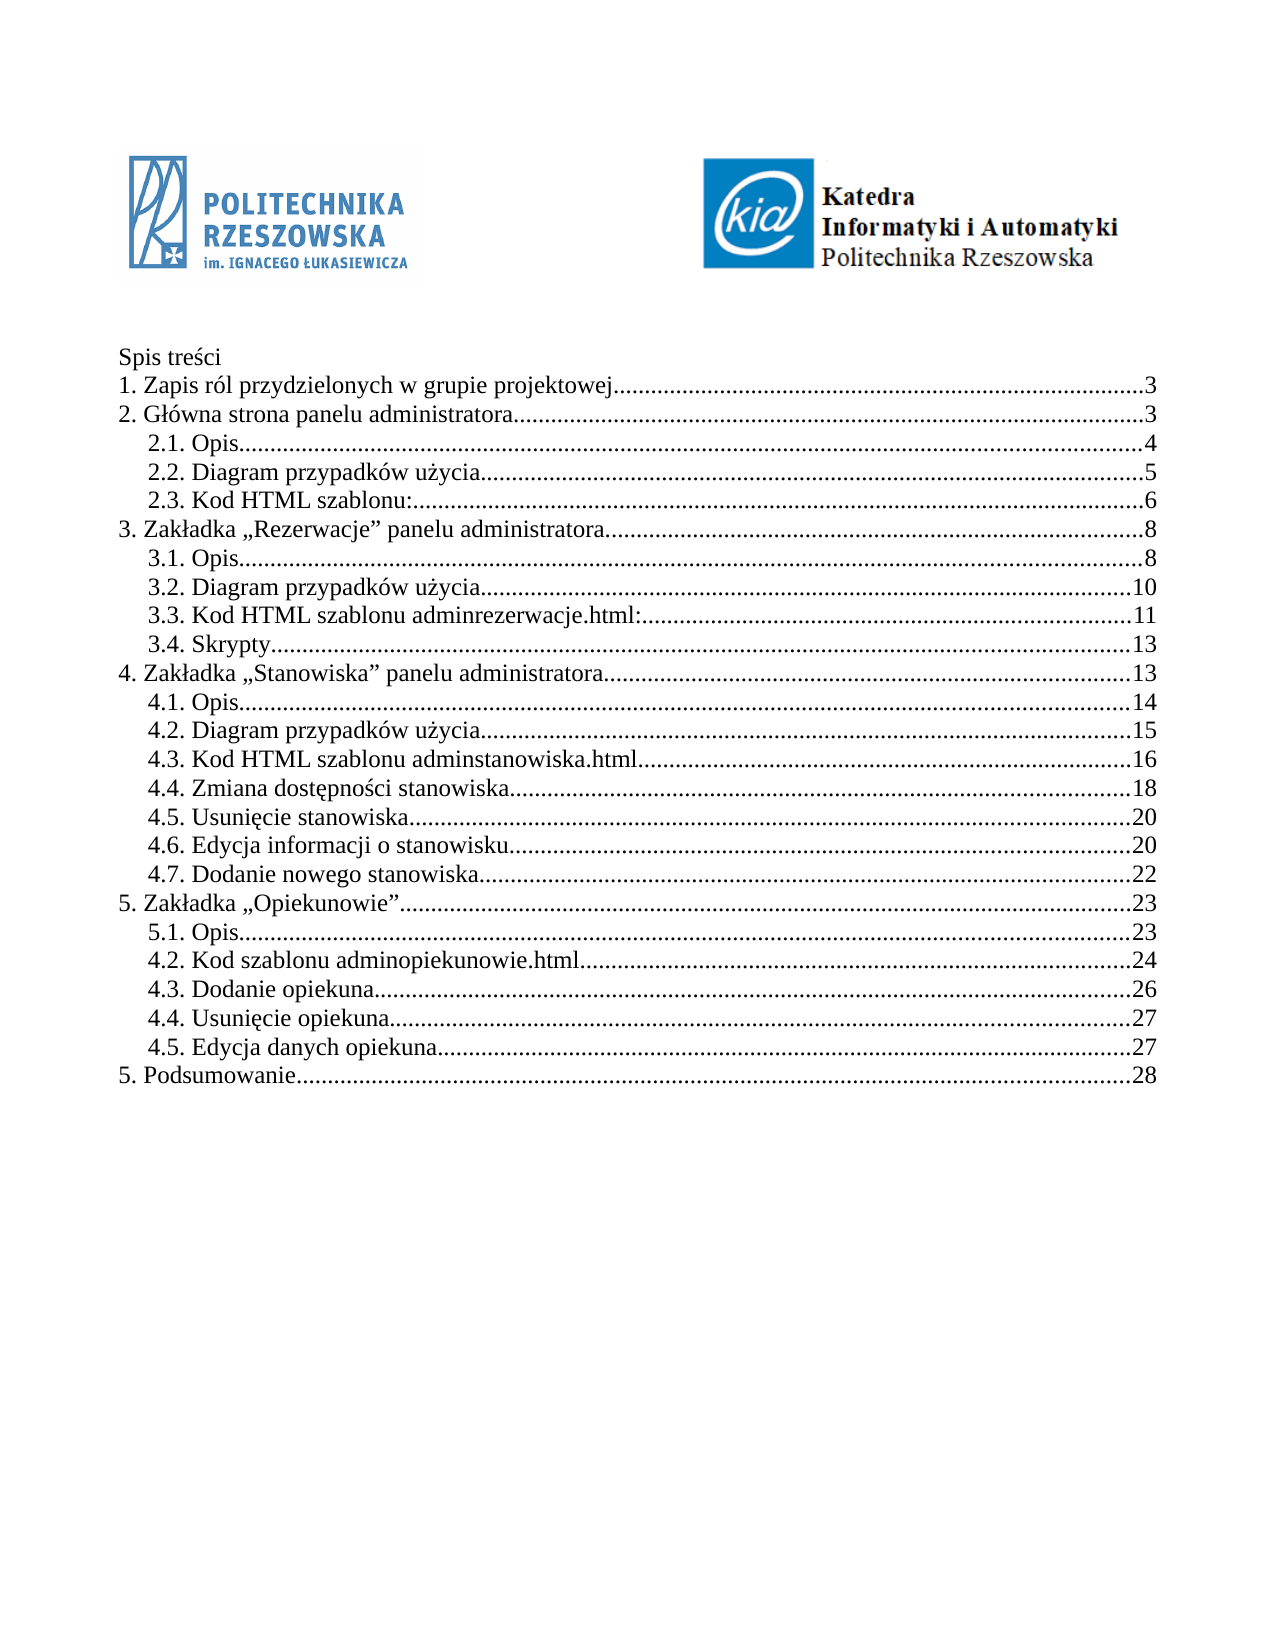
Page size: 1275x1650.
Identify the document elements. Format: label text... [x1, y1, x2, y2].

text 5. Zakładka „Opiekunowie”. 23 [118, 888, 1157, 917]
text 3.2. Diagram przypadków użycia. 10 [148, 572, 1157, 601]
text 4.5. Usunięcie stanowiska. 20 [148, 802, 1157, 831]
picture [685, 143, 1147, 286]
text 3. Zakładka „Rezerwacje” panelu administratora. 8 [118, 514, 1157, 543]
text 3.3. Kod HTML szablonu adminrezerwacje.html: 11 [148, 601, 1157, 629]
text 1. Zapis ról przydzielonych w grupie projektowej. 3 [118, 371, 1157, 399]
text 2. Główna strona panelu administratora. 3 [118, 399, 1157, 428]
text 4.5. Edycja danych opiekuna. 27 [148, 1032, 1157, 1061]
picture [118, 147, 423, 284]
text 4.3. Kod HTML szablonu adminstanowiska.html. 16 [148, 744, 1157, 773]
text 2.2. Diagram przypadków użycia. 5 [148, 457, 1157, 486]
text 2.3. Kod HTML szablonu: 6 [148, 486, 1157, 514]
text 3.4. Skrypty 13 [148, 629, 1157, 658]
text 4.6. Edycja informacji o stanowisku. 20 [148, 831, 1157, 859]
text 4.3. Dodanie opiekuna. 26 [148, 974, 1157, 1003]
text 4. Zakładka „Stanowiska” panelu administratora. 13 [118, 658, 1157, 687]
text 5.1. Opis. 23 [148, 917, 1157, 946]
text Spis treści [118, 342, 1157, 371]
text 4.4. Zmiana dostępności stanowiska. 18 [148, 773, 1157, 802]
text 4.1. Opis. 14 [148, 687, 1157, 716]
text 5. Podsumowanie 28 [118, 1061, 1157, 1089]
text 3.1. Opis. 8 [148, 543, 1157, 572]
text 4.2. Diagram przypadków użycia. 15 [148, 716, 1157, 744]
text 4.4. Usunięcie opiekuna. 27 [148, 1003, 1157, 1032]
text 4.7. Dodanie nowego stanowiska. 22 [148, 859, 1157, 888]
text 4.2. Kod szablonu adminopiekunowie.html. 24 [148, 946, 1157, 974]
text 2.1. Opis. 4 [148, 428, 1157, 457]
